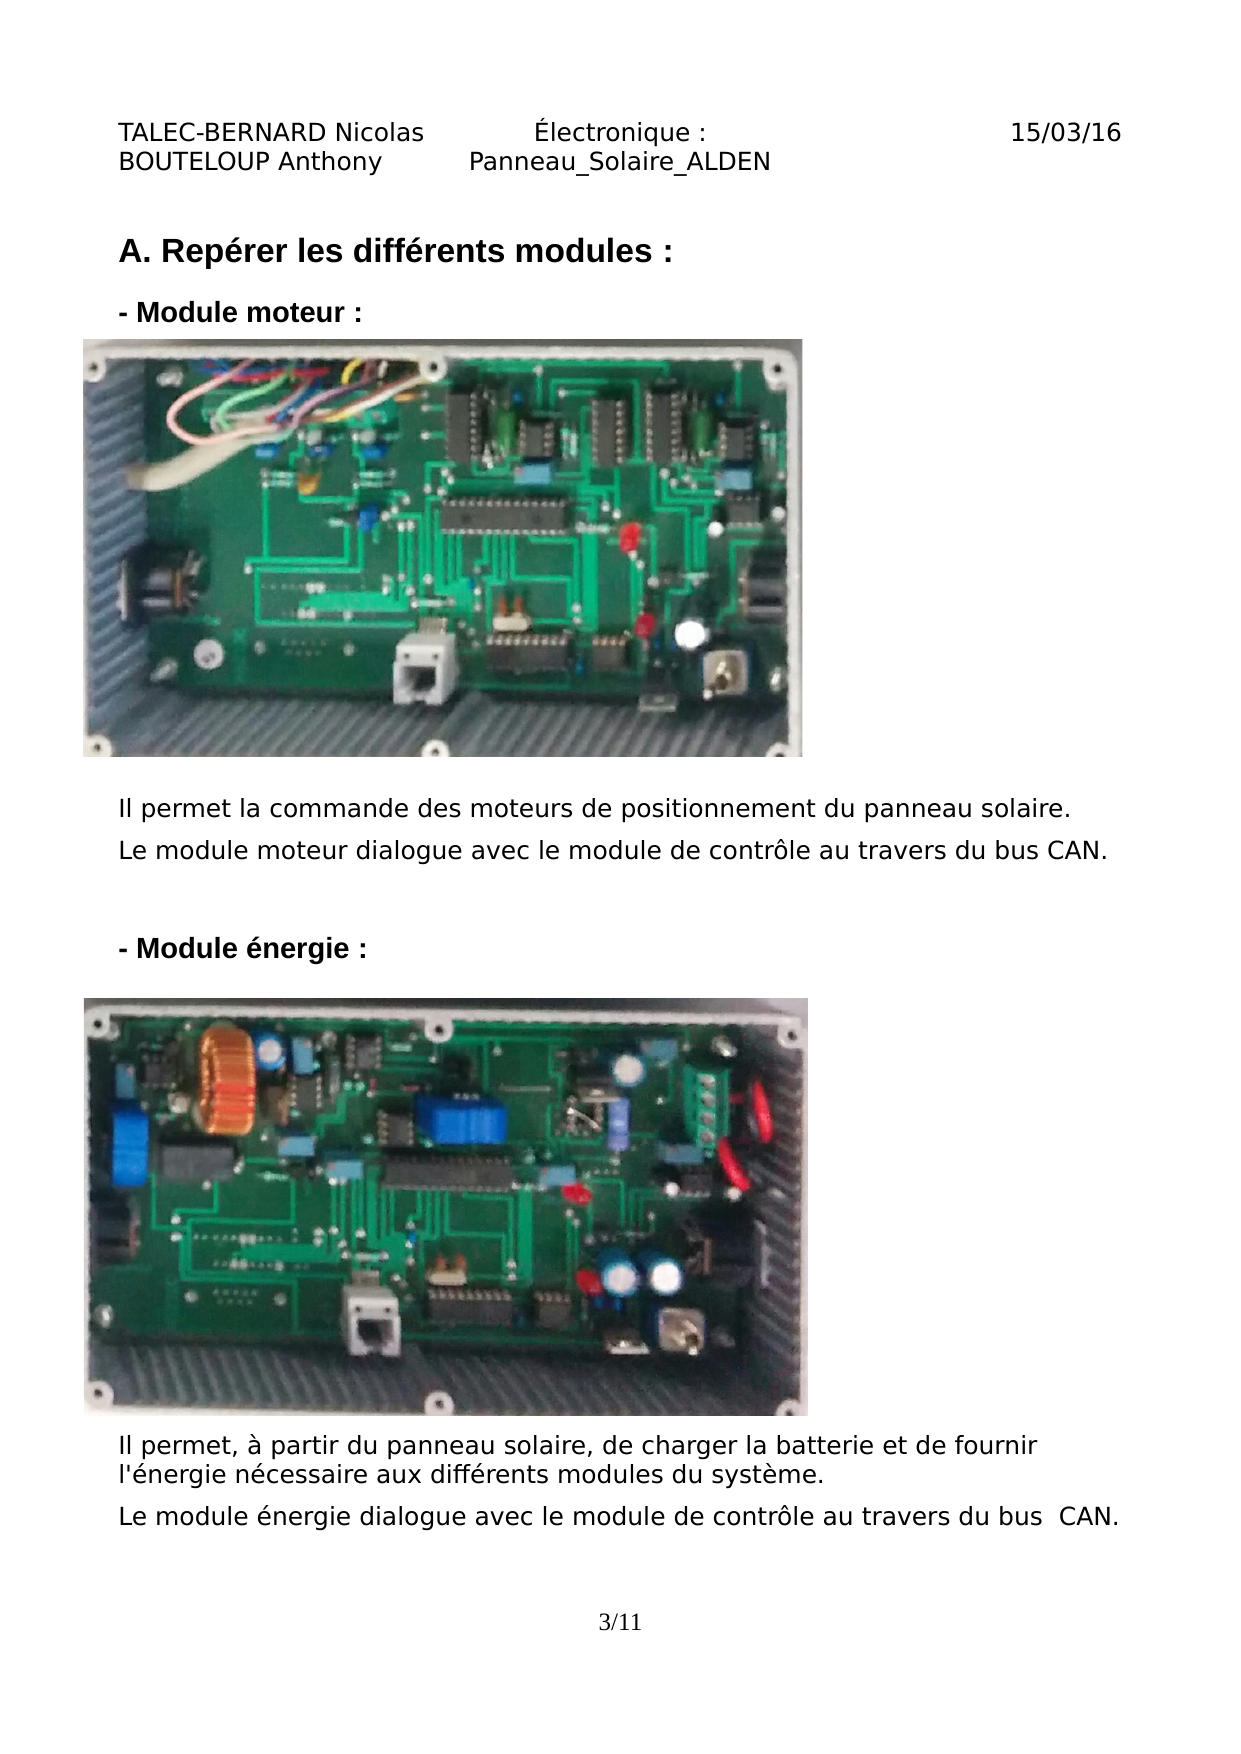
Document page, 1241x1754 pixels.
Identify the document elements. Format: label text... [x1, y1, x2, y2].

subtitle - Module énergie : [118, 931, 1122, 965]
text Il permet la commande des moteurs de positionnement du panneau solaire. [118, 794, 1122, 823]
subtitle - Module moteur : [118, 294, 1122, 328]
subtitle A. Repérer les différents modules : [118, 231, 1122, 269]
text Il permet, à partir du panneau solaire, de charger la batterie et de fournir l'énergie nécessaire aux différents modules du système. [118, 1431, 1122, 1489]
picture [83, 998, 808, 1416]
picture [83, 339, 803, 757]
text Le module énergie dialogue avec le module de contrôle au travers du bus CAN. [118, 1502, 1122, 1531]
text Le module moteur dialogue avec le module de contrôle au travers du bus CAN. [118, 836, 1122, 865]
